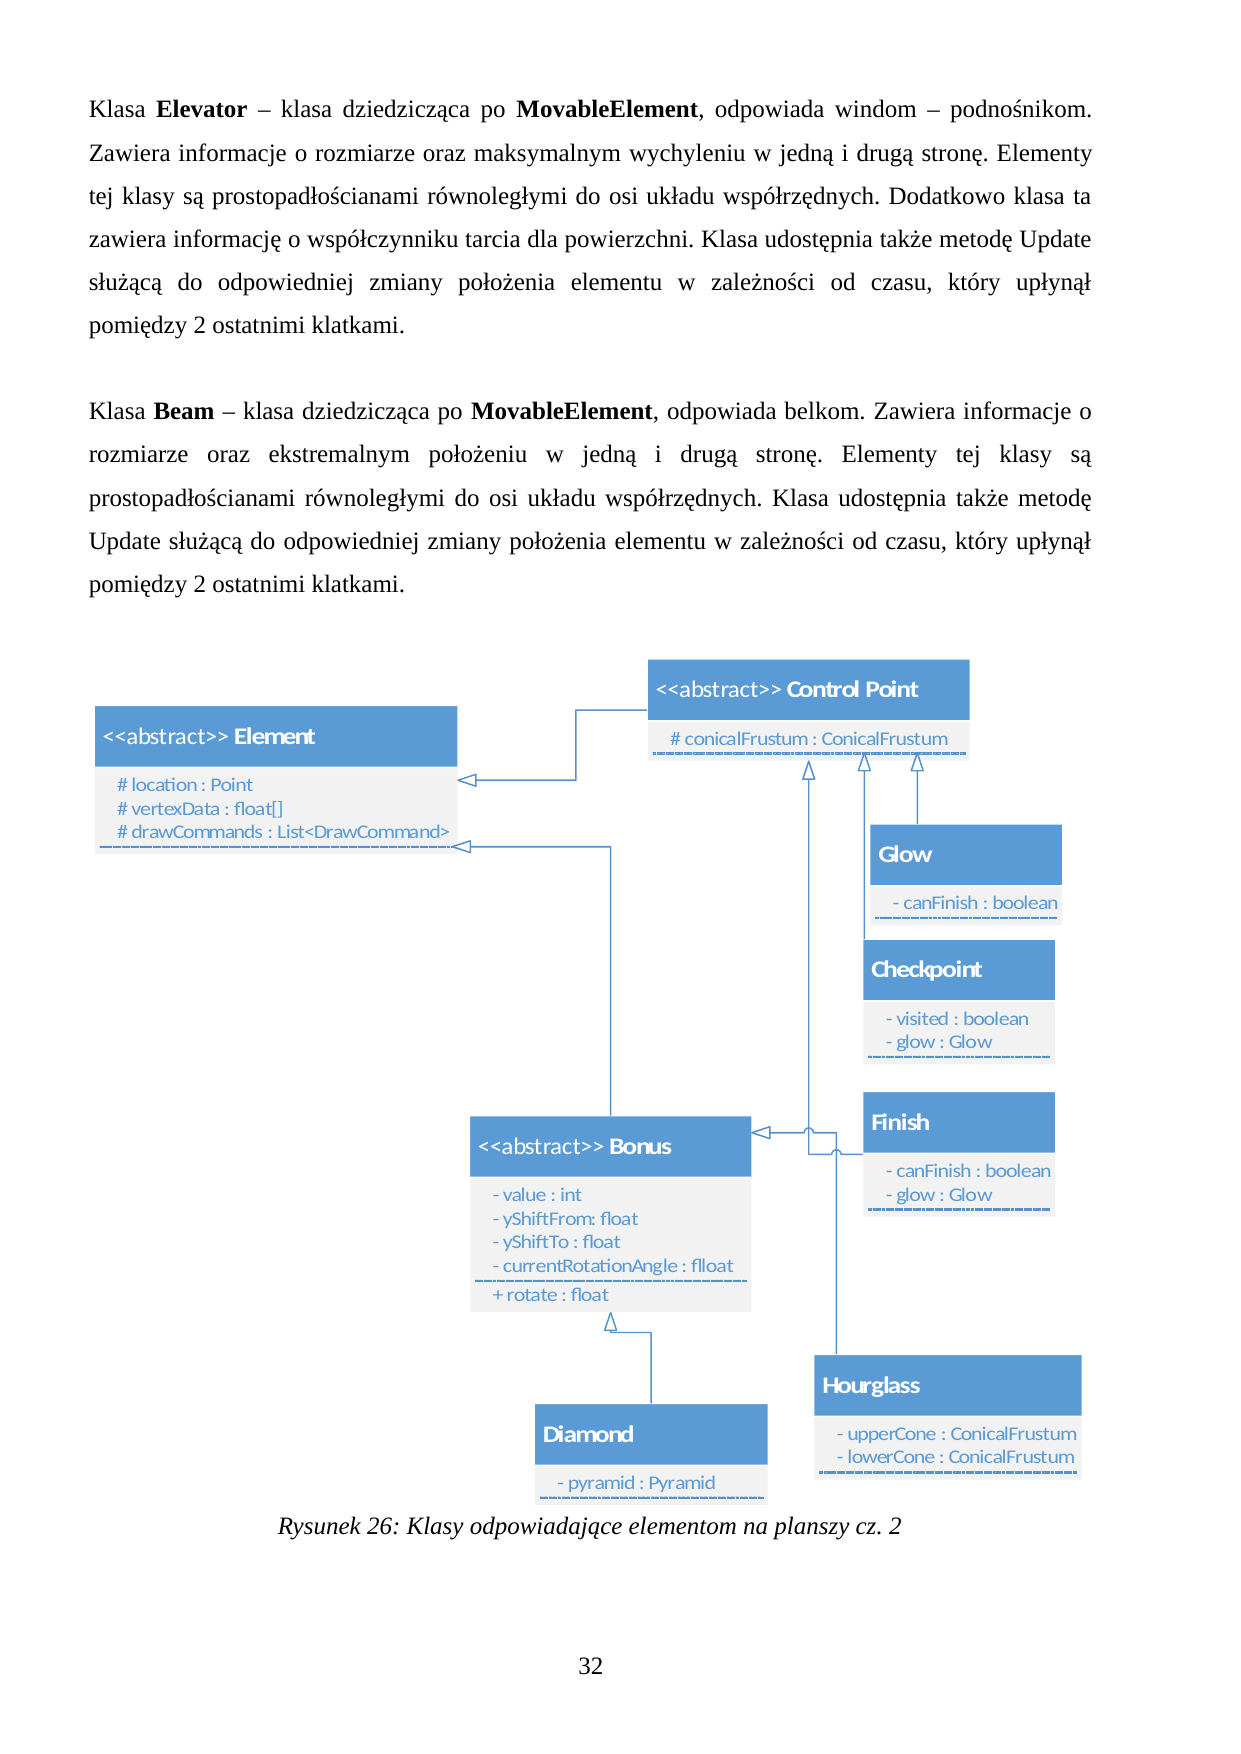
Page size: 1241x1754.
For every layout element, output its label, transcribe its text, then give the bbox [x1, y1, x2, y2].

text Klasa Beam – klasa dziedzicząca po MovableElement, odpowiada belkom. Zawiera informacje o rozmiarze oraz ekstremalnym położeniu w jedną i drugą stronę. Elementy tej klasy są prostopadłościanami równoległymi do osi układu współrzędnych. Klasa udostępnia także metodę Update służącą do odpowiedniej zmiany położenia elementu w zależności od czasu, który upłynął pomiędzy 2 ostatnimi klatkami. [88, 396, 1093, 598]
text Klasa Elevator – klasa dziedzicząca po MovableElement, odpowiada windom – podnośnikom. Zawiera informacje o rozmiarze oraz maksymalnym wychyleniu w jedną i drugą stronę. Elementy tej klasy są prostopadłościanami równoległymi do osi układu współrzędnych. Dodatkowo klasa ta zawiera informację o współczynniku tarcia dla powierzchni. Klasa udostępnia także metodę Update służącą do odpowiedniej zmiany położenia elementu w zależności od czasu, który upłynął pomiędzy 2 ostatnimi klatkami. [88, 94, 1093, 339]
text Rysunek 26: Klasy odpowiadające elementom na planszy cz. 2 [90, 1509, 1091, 1540]
